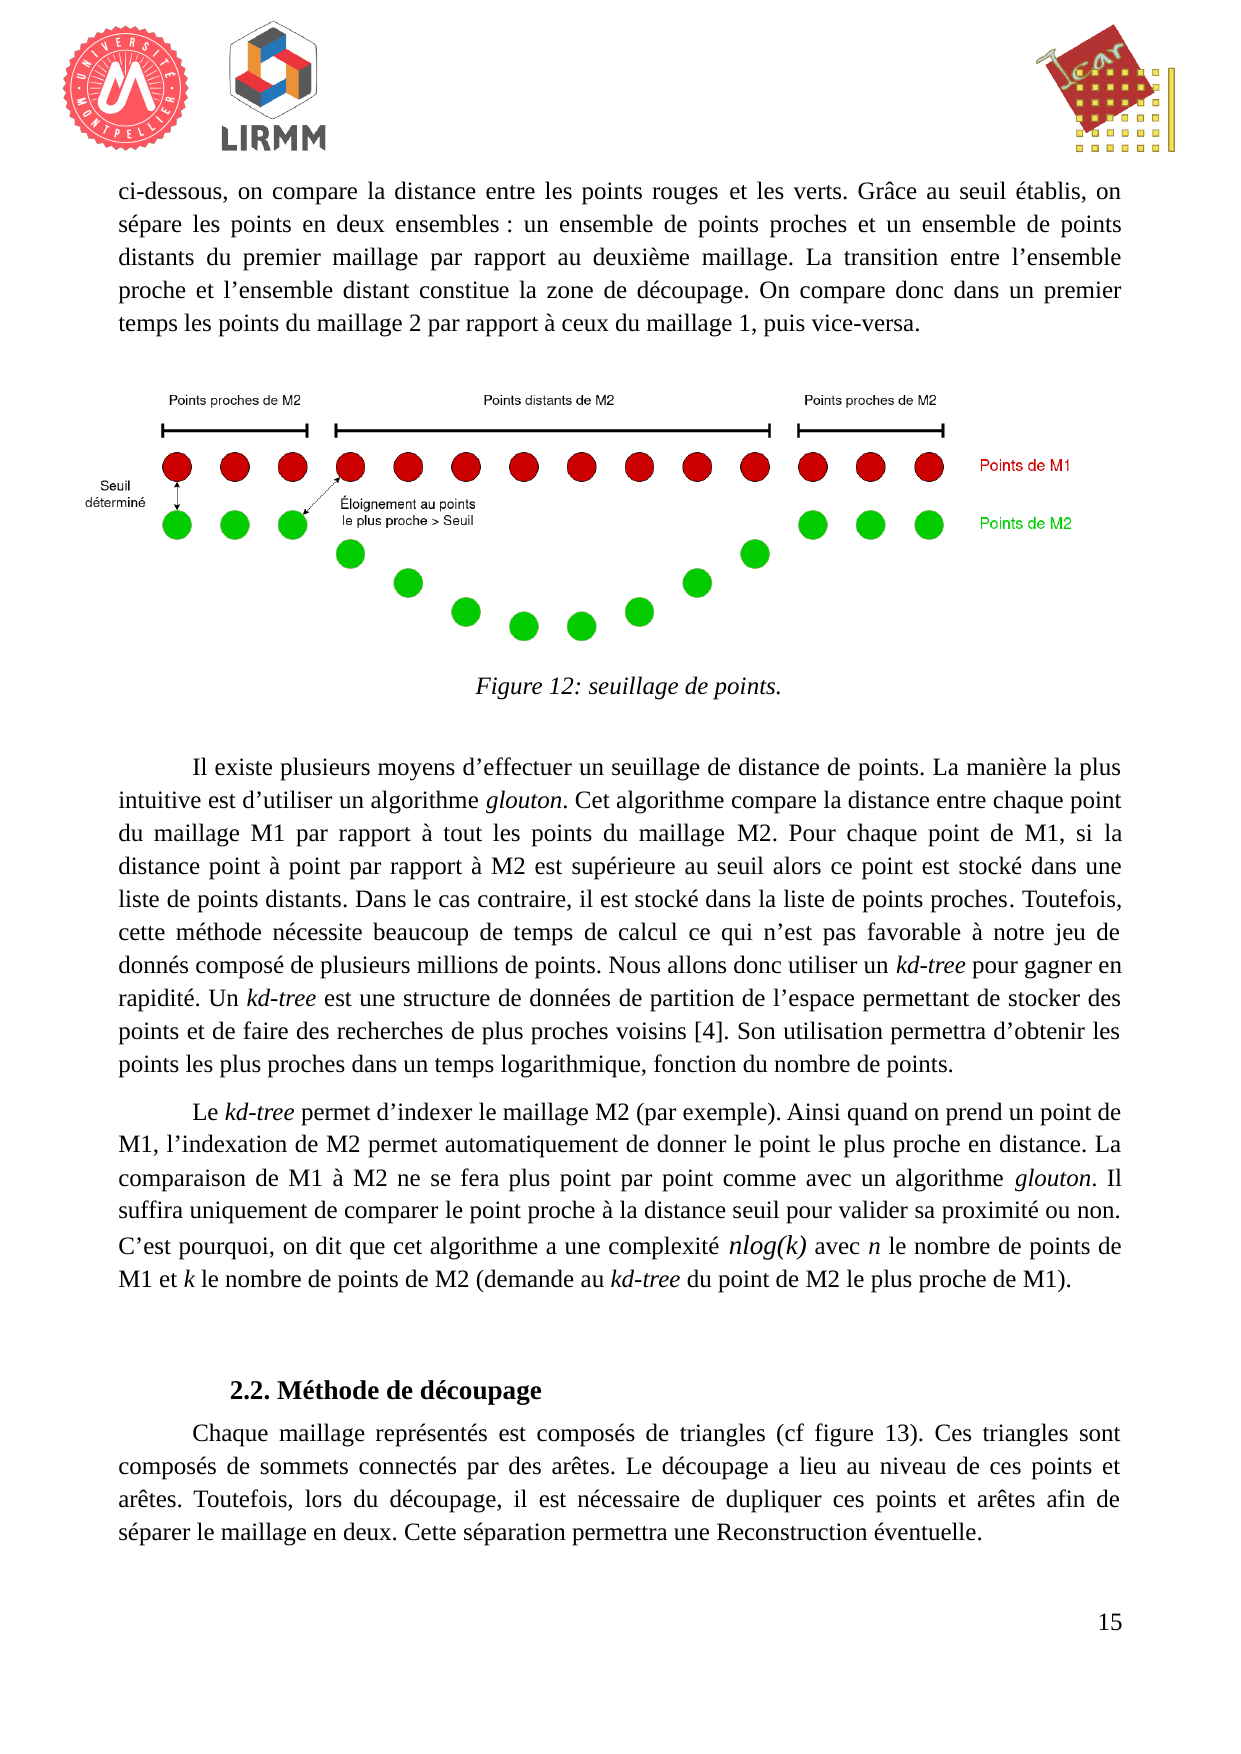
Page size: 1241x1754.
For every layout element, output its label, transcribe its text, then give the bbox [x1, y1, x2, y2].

picture [57, 13, 201, 156]
text Figure 12: seuillage de points. [69, 671, 1191, 700]
subtitle 2.2. Méthode de découpage [156, 1374, 1122, 1405]
text Le kd-tree permet d’indexer le maillage M2 (par exemple). Ainsi quand on prend un point de M1, l’indexation de M2 permet automatiquement de donner le point le plus proche en distance. La comparaison de M1 à M2 ne se fera plus point par point comme avec un algorithme glouton. Il suffira uniquement de comparer le point proche à la distance seuil pour valider sa proximité ou non. C’est pourquoi, on dit que cet algorithme a une complexité nlog(k) avec n le nombre de points de M1 et k le nombre de points de M2 (demande au kd-tree du point de M2 le plus proche de M1). [118, 1097, 1122, 1293]
text Chaque maillage représentés est composés de triangles (cf figure 13). Ces triangles sont composés de sommets connectés par des arêtes. Le découpage a lieu au niveau de ces points et arêtes. Toutefois, lors du découpage, il est nécessaire de dupliquer ces points et arêtes afin de séparer le maillage en deux. Cette séparation permettra une Reconstruction éventuelle. [118, 1418, 1122, 1546]
picture [1025, 6, 1177, 154]
picture [68, 393, 1073, 641]
text ci-dessous, on compare la distance entre les points rouges et les verts. Grâce au seuil établis, on sépare les points en deux ensembles : un ensemble de points proches et un ensemble de points distants du premier maillage par rapport au deuxième maillage. La transition entre l’ensemble proche et l’ensemble distant constitue la zone de découpage. On compare donc dans un premier temps les points du maillage 2 par rapport à ceux du maillage 1, puis vice-versa. [118, 176, 1122, 337]
text Il existe plusieurs moyens d’effectuer un seuillage de distance de points. La manière la plus intuitive est d’utiliser un algorithme glouton. Cet algorithme compare la distance entre chaque point du maillage M1 par rapport à tout les points du maillage M2. Pour chaque point de M1, si la distance point à point par rapport à M2 est supérieure au seuil alors ce point est stocké dans une liste de points distants. Dans le cas contraire, il est stocké dans la liste de points proches. Toutefois, cette méthode nécessite beaucoup de temps de calcul ce qui n’est pas favorable à notre jeu de donnés composé de plusieurs millions de points. Nous allons donc utiliser un kd-tree pour gagner en rapidité. Un kd-tree est une structure de données de partition de l’espace permettant de stocker des points et de faire des recherches de plus proches voisins [4]. Son utilisation permettra d’obtenir les points les plus proches dans un temps logarithmique, fonction du nombre de points. [118, 752, 1122, 1078]
picture [203, 16, 343, 155]
